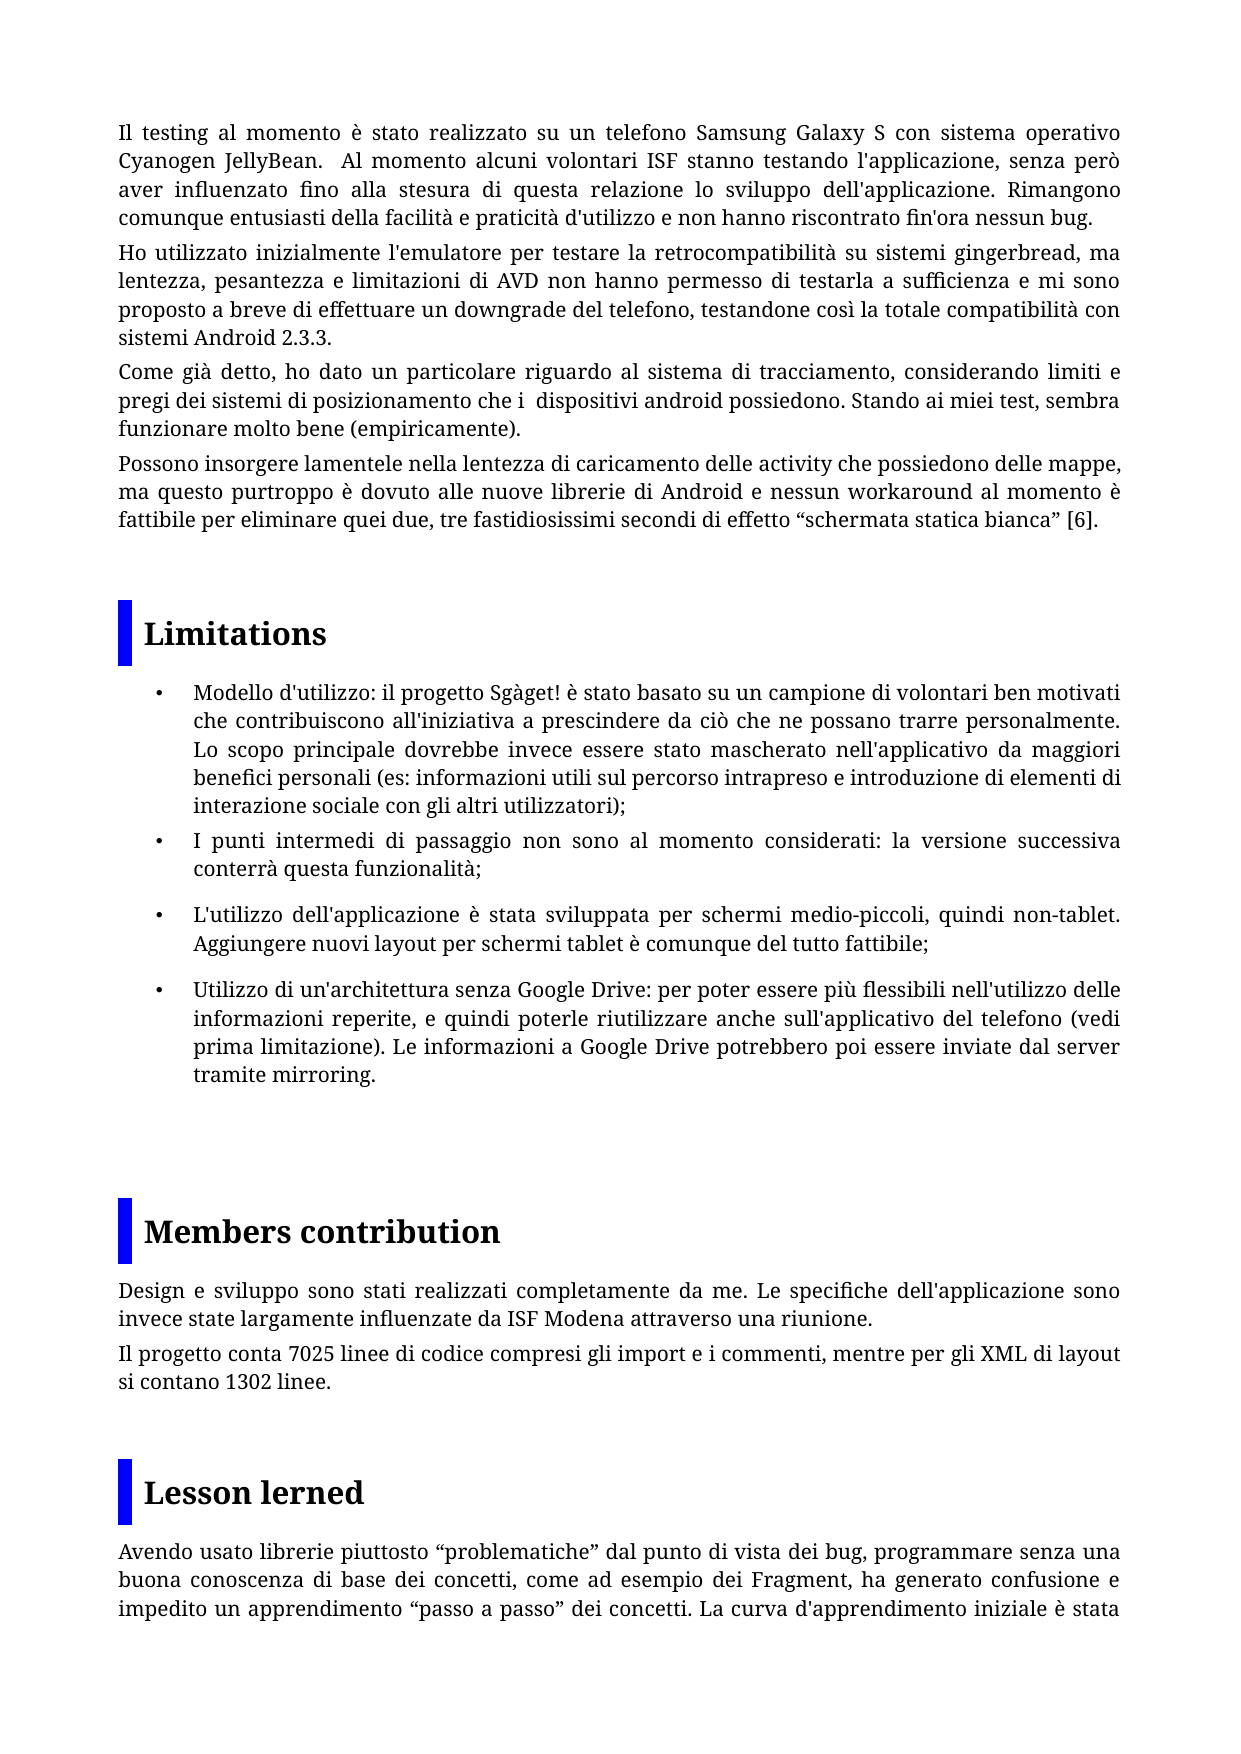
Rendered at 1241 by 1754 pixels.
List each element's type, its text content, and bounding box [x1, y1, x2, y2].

table_header [118, 600, 132, 666]
text Come già detto, ho dato un particolare riguardo al sistema di tracciamento, considerando limiti e pregi dei sistemi di posizionamento che i dispositivi android possiedono. Stando ai miei test, sembra funzionare molto bene (empiricamente). [118, 357, 1122, 443]
text Design e sviluppo sono stati realizzati completamente da me. Le specifiche dell'applicazione sono invece state largamente influenzate da ISF Modena attraverso una riunione. [118, 1276, 1122, 1333]
text Il progetto conta 7025 linee di codice compresi gli import e i commenti, mentre per gli XML di layout si contano 1302 linee. [118, 1339, 1122, 1396]
text Avendo usato librerie piuttosto “problematiche” dal punto di vista dei bug, programmare senza una buona conoscenza di base dei concetti, come ad esempio dei Fragment, ha generato confusione e impedito un apprendimento “passo a passo” dei concetti. La curva d'apprendimento iniziale è stata [118, 1537, 1122, 1622]
table_header Lesson lerned [132, 1459, 649, 1525]
table_header [118, 1459, 132, 1525]
table_header Limitations [132, 600, 649, 666]
list Utilizzo di un'architettura senza Google Drive: per poter essere più flessibili nell'utilizzo delle informazioni reperite, e quindi poterle riutilizzare anche sull'applicativo del telefono (vedi prima limitazione). Le informazioni a Google Drive potrebbero poi essere inviate dal server tramite mirroring. [156, 975, 1122, 1089]
text Possono insorgere lamentele nella lentezza di caricamento delle activity che possiedono delle mappe, ma questo purtroppo è dovuto alle nuove librerie di Android e nessun workaround al momento è fattibile per eliminare quei due, tre fastidiosissimi secondi di effetto “schermata statica bianca” [6]. [118, 449, 1122, 534]
list I punti intermedi di passaggio non sono al momento considerati: la versione successiva conterrà questa funzionalità; [156, 826, 1122, 883]
list L'utilizzo dell'applicazione è stata sviluppata per schermi medio-piccoli, quindi non-tablet. Aggiungere nuovi layout per schermi tablet è comunque del tutto fattibile; [156, 901, 1122, 957]
table_header Members contribution [132, 1198, 649, 1264]
text Ho utilizzato inizialmente l'emulatore per testare la retrocompatibilità su sistemi gingerbread, ma lentezza, pesantezza e limitazioni di AVD non hanno permesso di testarla a sufficienza e mi sono proposto a breve di effettuare un downgrade del telefono, testandone così la totale compatibilità con sistemi Android 2.3.3. [118, 238, 1122, 352]
list Modello d'utilizzo: il progetto Sgàget! è stato basato su un campione di volontari ben motivati che contribuiscono all'iniziativa a prescindere da ciò che ne possano trarre personalmente. Lo scopo principale dovrebbe invece essere stato mascherato nell'applicativo da maggiori benefici personali (es: informazioni utili sul percorso intrapreso e introduzione di elementi di interazione sociale con gli altri utilizzatori); [156, 678, 1122, 820]
table_header [118, 1198, 132, 1264]
text Il testing al momento è stato realizzato su un telefono Samsung Galaxy S con sistema operativo Cyanogen JellyBean. Al momento alcuni volontari ISF stanno testando l'applicazione, senza però aver influenzato fino alla stesura di questa relazione lo sviluppo dell'applicazione. Rimangono comunque entusiasti della facilità e praticità d'utilizzo e non hanno riscontrato fin'ora nessun bug. [118, 118, 1122, 232]
